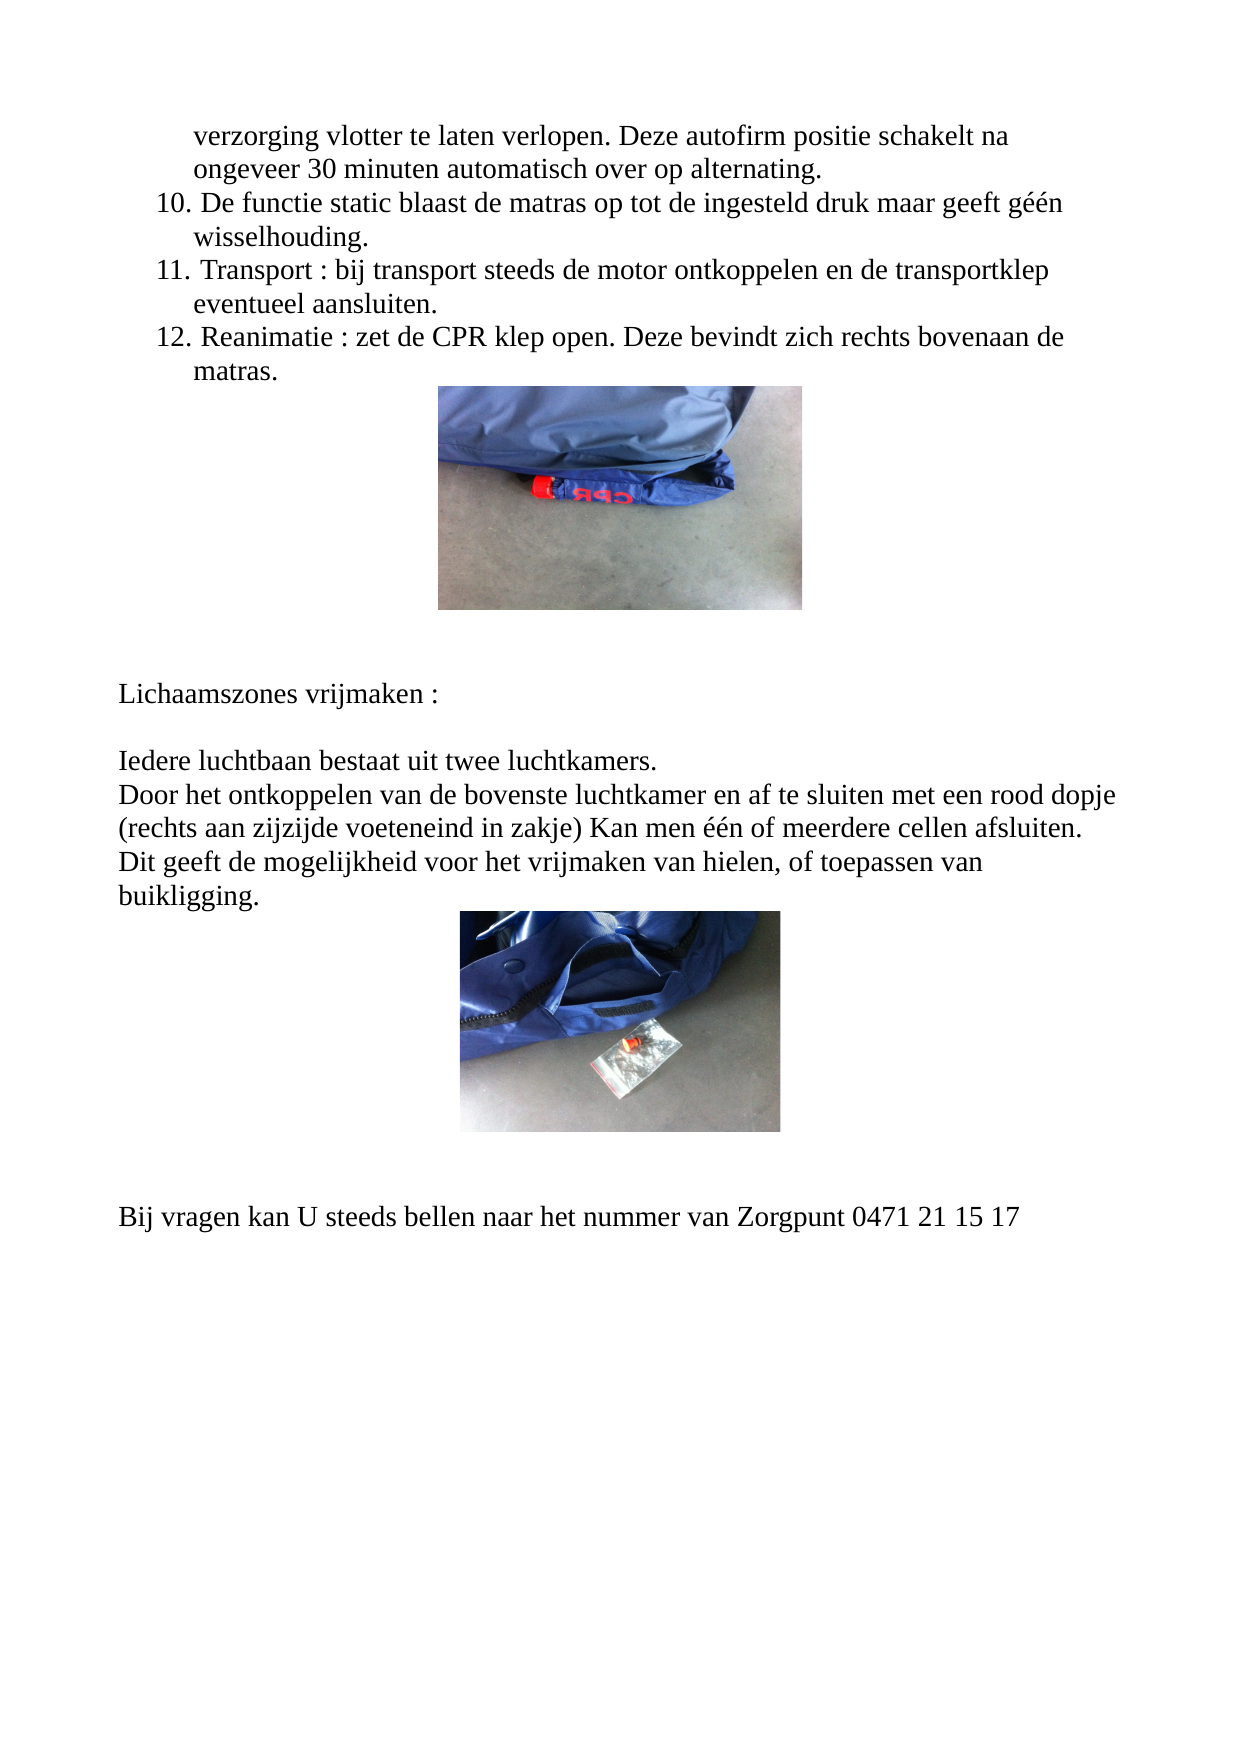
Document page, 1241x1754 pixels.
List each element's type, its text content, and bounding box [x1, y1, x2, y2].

text Door het ontkoppelen van de bovenste luchtkamer en af te sluiten met een rood dopje (rechts aan zijzijde voeteneind in zakje) Kan men één of meerdere cellen afsluiten. [118, 777, 1122, 844]
text Lichaamszones vrijmaken : [118, 676, 1122, 710]
list Reanimatie : zet de CPR klep open. Deze bevindt zich rechts bovenaan de matras. [156, 319, 1122, 386]
text Dit geeft de mogelijkheid voor het vrijmaken van hielen, of toepassen van buikligging. [118, 844, 1122, 911]
list De functie static blaast de matras op tot de ingesteld druk maar geeft géén wisselhouding. [156, 185, 1122, 252]
picture [438, 386, 803, 610]
list Transport : bij transport steeds de motor ontkoppelen en de transportklep eventueel aansluiten. [156, 252, 1122, 319]
list verzorging vlotter te laten verlopen. Deze autofirm positie schakelt na ongeveer 30 minuten automatisch over op alternating. [156, 118, 1122, 185]
text Bij vragen kan U steeds bellen naar het nummer van Zorgpunt 0471 21 15 17 [118, 1199, 1122, 1233]
picture [459, 911, 781, 1132]
text Iedere luchtbaan bestaat uit twee luchtkamers. [118, 743, 1122, 777]
